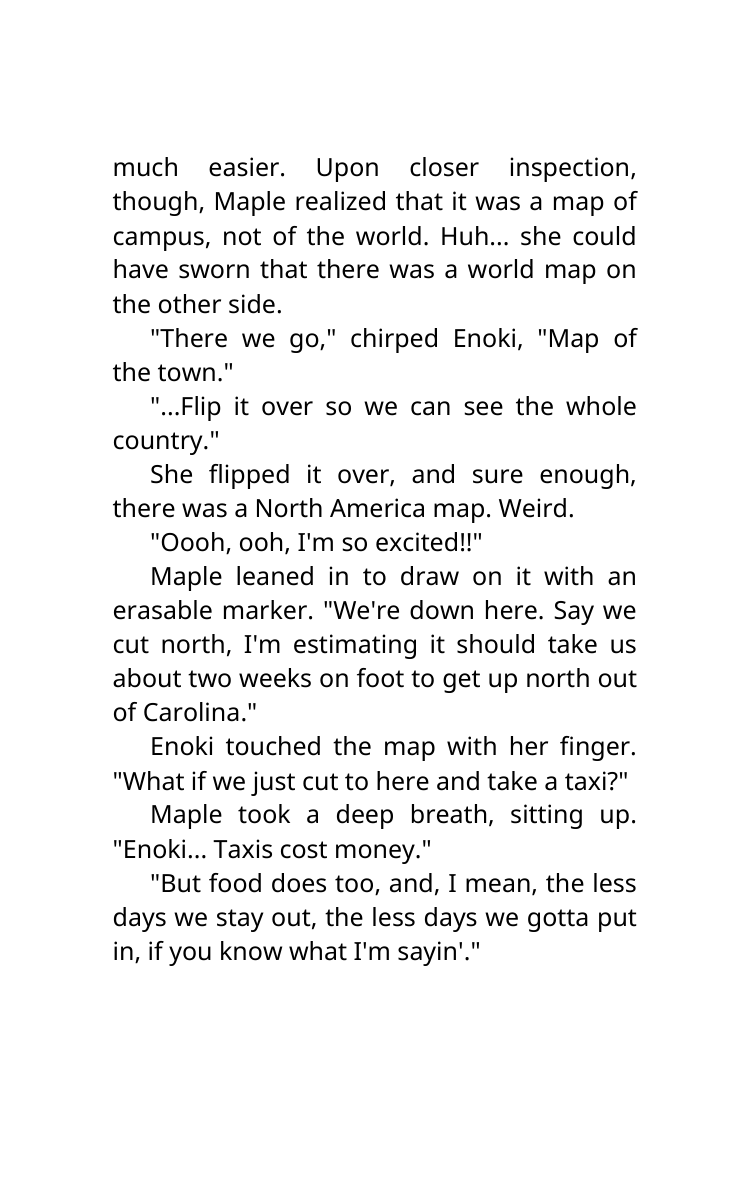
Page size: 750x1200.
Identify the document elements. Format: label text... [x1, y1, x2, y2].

text "...Flip it over so we can see the whole country." [112, 388, 637, 457]
text Maple leaned in to draw on it with an erasable marker. "We're down here. Say we cut north, I'm estimating it should take us about two weeks on foot to get up north out of Carolina." [112, 559, 637, 729]
text "There we go," chirped Enoki, "Map of the town." [112, 320, 637, 388]
text Maple took a deep breath, sitting up. "Enoki... Taxis cost money." [112, 797, 637, 865]
text She flipped it over, and sure enough, there was a North America map. Weird. [112, 457, 637, 525]
text "But food does too, and, I mean, the less days we stay out, the less days we gotta put in, if you know what I'm sayin'." [112, 865, 637, 967]
text much easier. Upon closer inspection, though, Maple realized that it was a map of campus, not of the world. Huh... she could have sworn that there was a world map on the other side. [112, 150, 637, 320]
text "Oooh, ooh, I'm so excited!!" [112, 525, 637, 559]
text Enoki touched the map with her finger. "What if we just cut to here and take a taxi?" [112, 729, 637, 797]
